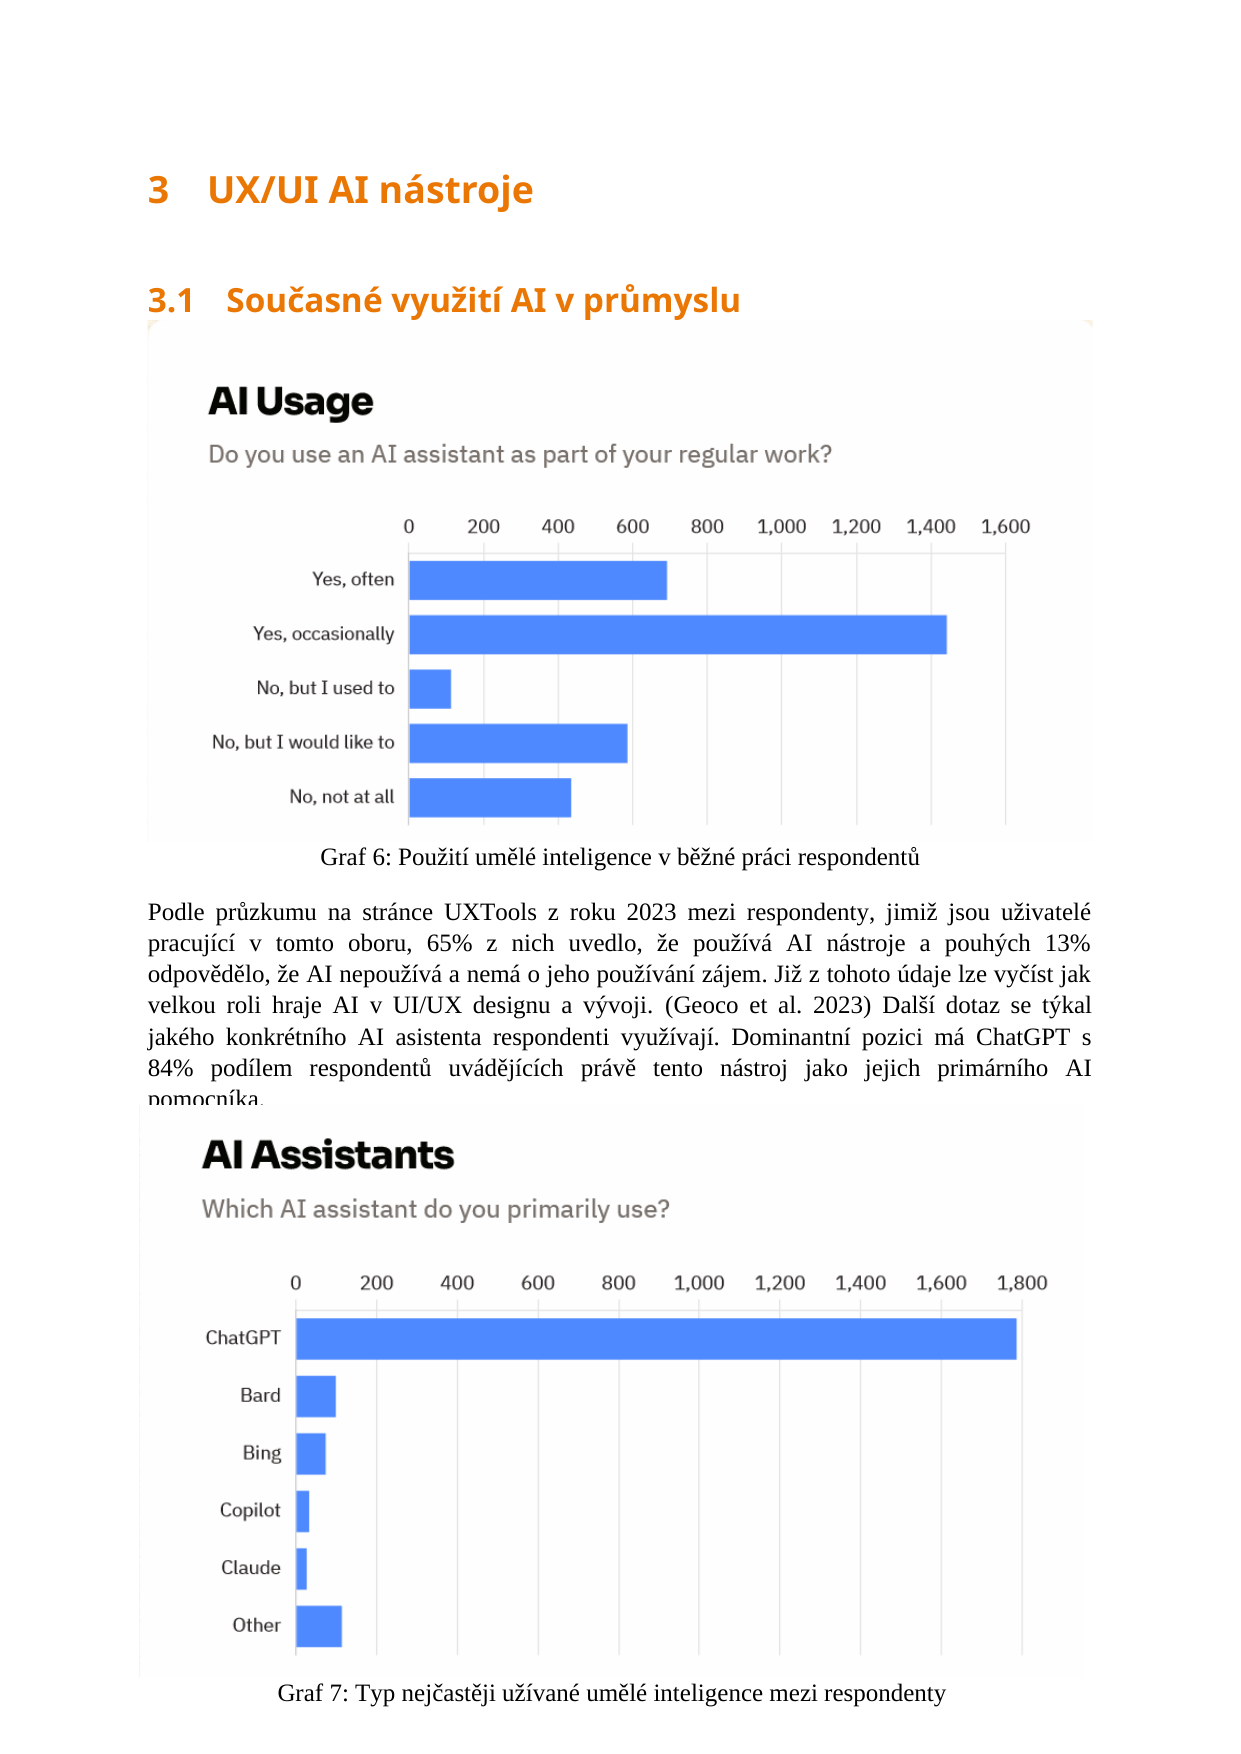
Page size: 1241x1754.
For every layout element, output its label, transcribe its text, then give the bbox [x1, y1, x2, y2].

text Graf 7: Typ nejčastěji užívané umělé inteligence mezi respondenty [139, 1678, 1084, 1706]
text Graf 6: Použití umělé inteligence v běžné práci respondentů [148, 842, 1092, 871]
subtitle UX/UI AI nástroje [148, 164, 1092, 215]
picture [147, 320, 1093, 842]
text Podle průzkumu na stránce UXTools z roku 2023 mezi respondenty, jimiž jsou uživatelé pracující v tomto oboru, 65% z nich uvedlo, že používá AI nástroje a pouhých 13% odpovědělo, že AI nepoužívá a nemá o jeho používání zájem. Již z tohoto údaje lze vyčíst jak velkou roli hraje AI v UI/UX designu a vývoji. (Geoco et al. 2023) Další dotaz se týkal jakého konkrétního AI asistenta respondenti využívají. Dominantní pozici má ChatGPT s 84% podílem respondentů uvádějících právě tento nástroj jako jejich primárního AI pomocníka. [148, 871, 1092, 1112]
subtitle Současné využití AI v průmyslu [148, 277, 1092, 320]
picture [139, 1105, 1085, 1678]
